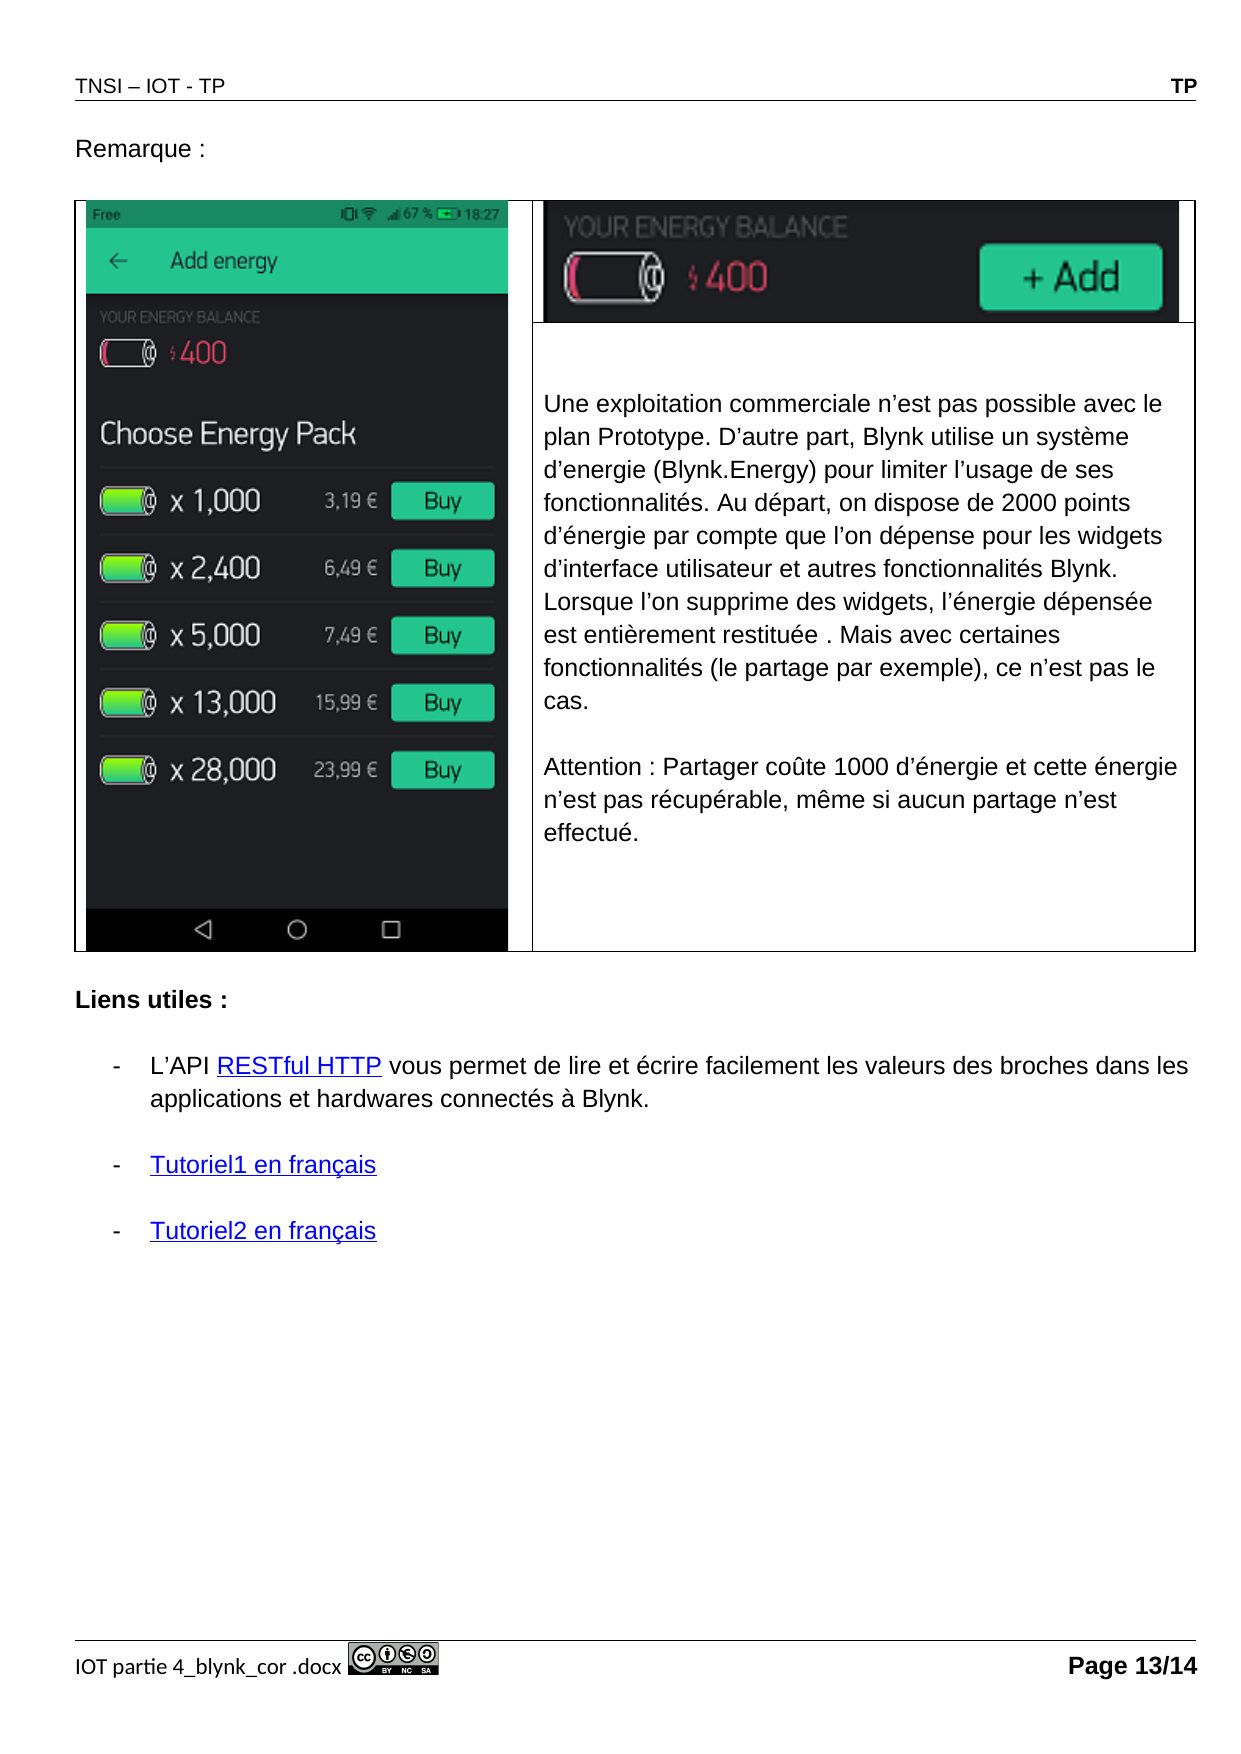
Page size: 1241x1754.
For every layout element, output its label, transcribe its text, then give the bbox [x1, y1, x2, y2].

text Remarque : [75, 134, 1196, 163]
table_header [533, 201, 543, 322]
table_header [76, 201, 86, 951]
table_header [1180, 201, 1194, 322]
list L’API RESTful HTTP vous permet de lire et écrire facilement les valeurs des broches dans les applications et hardwares connectés à Blynk. [112, 1051, 1196, 1113]
picture [348, 1642, 439, 1675]
table_header [509, 201, 532, 951]
list Tutoriel1 en français [112, 1150, 1196, 1179]
list Tutoriel2 en français [112, 1216, 1196, 1245]
text Liens utiles : [75, 985, 1196, 1014]
table_cell Une exploitation commerciale n’est pas possible avec le plan Prototype. D’autre part, Blynk utilise un système d’energie (Blynk.Energy) pour limiter l’usage de ses fonctionnalités. Au départ, on dispose de 2000 points d’énergie par compte que l’on dépense pour les widgets d’interface utilisateur et autres fonctionnalités Blynk. Lorsque l’on supprime des widgets, l’énergie dépensée est entièrement restituée . Mais avec certaines fonctionnalités (le partage par exemple), ce n’est pas le cas. Attention : Partager coûte 1000 d’énergie et cette énergie n’est pas récupérable, même si aucun partage n’est effectué. [533, 323, 1194, 951]
picture [543, 201, 1180, 322]
